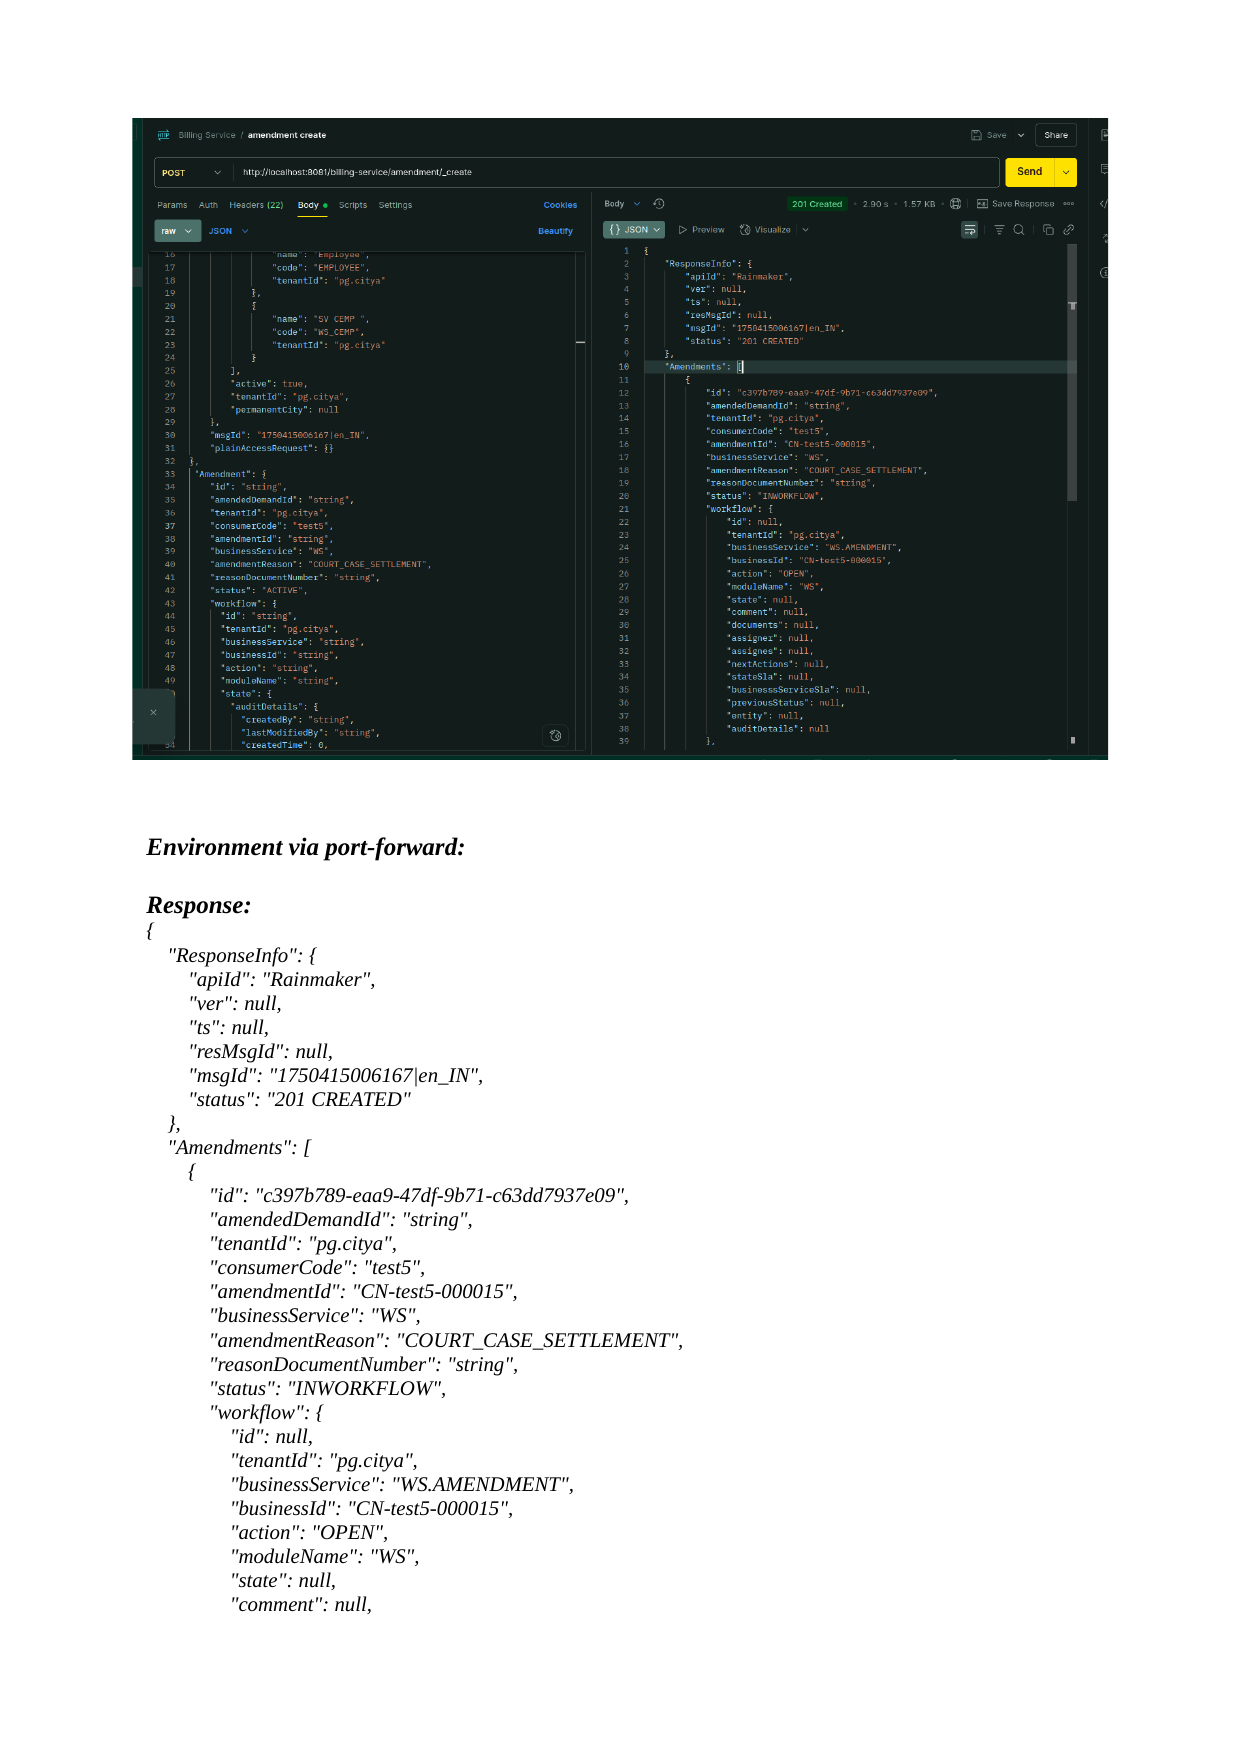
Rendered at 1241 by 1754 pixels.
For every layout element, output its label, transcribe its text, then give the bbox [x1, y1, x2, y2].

text { [146, 1159, 1122, 1183]
text "resMsgId": null, [146, 1039, 1122, 1063]
text Response: [146, 890, 1122, 918]
text "msgId": "1750415006167|en_IN", [146, 1063, 1122, 1087]
text "amendmentId": "CN-test5-000015", [146, 1279, 1122, 1303]
text "state": null, [146, 1568, 1122, 1592]
text "ts": null, [146, 1015, 1122, 1039]
text "businessService": "WS", [146, 1303, 1122, 1327]
text "action": "OPEN", [146, 1520, 1122, 1544]
picture [132, 118, 1109, 760]
text "comment": null, [146, 1592, 1122, 1616]
text }, [146, 1111, 1122, 1135]
text Environment via port-forward: [146, 832, 1122, 861]
text "workflow": { [146, 1400, 1122, 1424]
text "status": "INWORKFLOW", [146, 1376, 1122, 1400]
text "moduleName": "WS", [146, 1544, 1122, 1568]
text "tenantId": "pg.citya", [146, 1231, 1122, 1255]
text "businessService": "WS.AMENDMENT", [146, 1472, 1122, 1496]
text "amendedDemandId": "string", [146, 1207, 1122, 1231]
text "amendmentReason": "COURT_CASE_SETTLEMENT", [146, 1327, 1122, 1352]
text "id": "c397b789-eaa9-47df-9b71-c63dd7937e09", [146, 1183, 1122, 1207]
text "reasonDocumentNumber": "string", [146, 1352, 1122, 1376]
text "businessId": "CN-test5-000015", [146, 1496, 1122, 1520]
text "status": "201 CREATED" [146, 1087, 1122, 1111]
text "id": null, [146, 1424, 1122, 1448]
text "tenantId": "pg.citya", [146, 1448, 1122, 1472]
text "apiId": "Rainmaker", [146, 967, 1122, 991]
text "ver": null, [146, 991, 1122, 1015]
text "consumerCode": "test5", [146, 1255, 1122, 1279]
text { [146, 918, 1122, 942]
text "Amendments": [ [146, 1135, 1122, 1159]
text "ResponseInfo": { [146, 942, 1122, 967]
